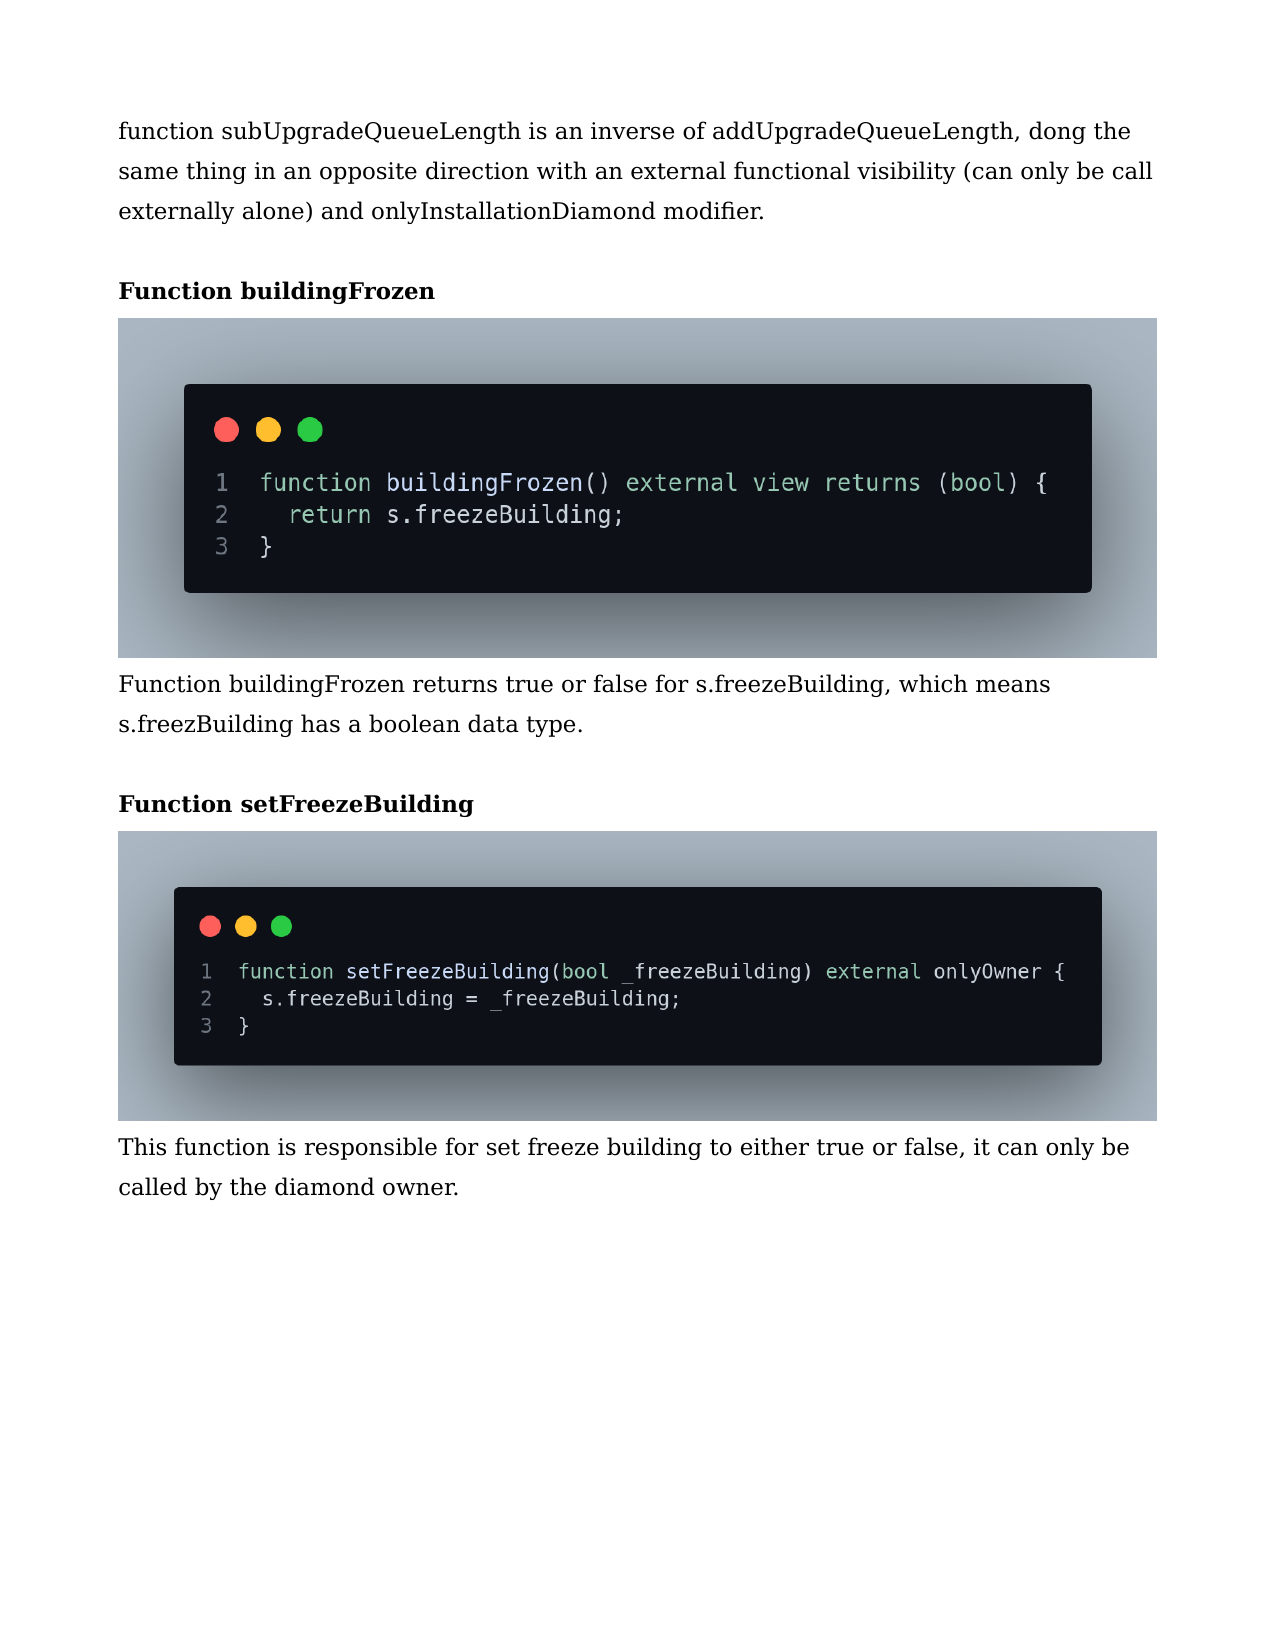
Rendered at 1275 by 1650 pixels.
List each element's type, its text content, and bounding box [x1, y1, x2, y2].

text Function buildingFrozen [118, 278, 1157, 305]
text This function is responsible for set freeze building to either true or false, it can only be called by the diamond owner. [118, 1121, 1157, 1200]
text function subUpgradeQueueLength is an inverse of addUpgradeQueueLength, dong the same thing in an opposite direction with an external functional visibility (can only be call externally alone) and onlyInstallationDiamond modifier. [118, 118, 1157, 225]
text Function buildingFrozen returns true or false for s.freezeBuilding, which means s.freezBuilding has a boolean data type. [118, 658, 1157, 738]
picture [118, 318, 1157, 658]
picture [118, 831, 1157, 1121]
text Function setFreezeBuilding [118, 791, 1157, 818]
